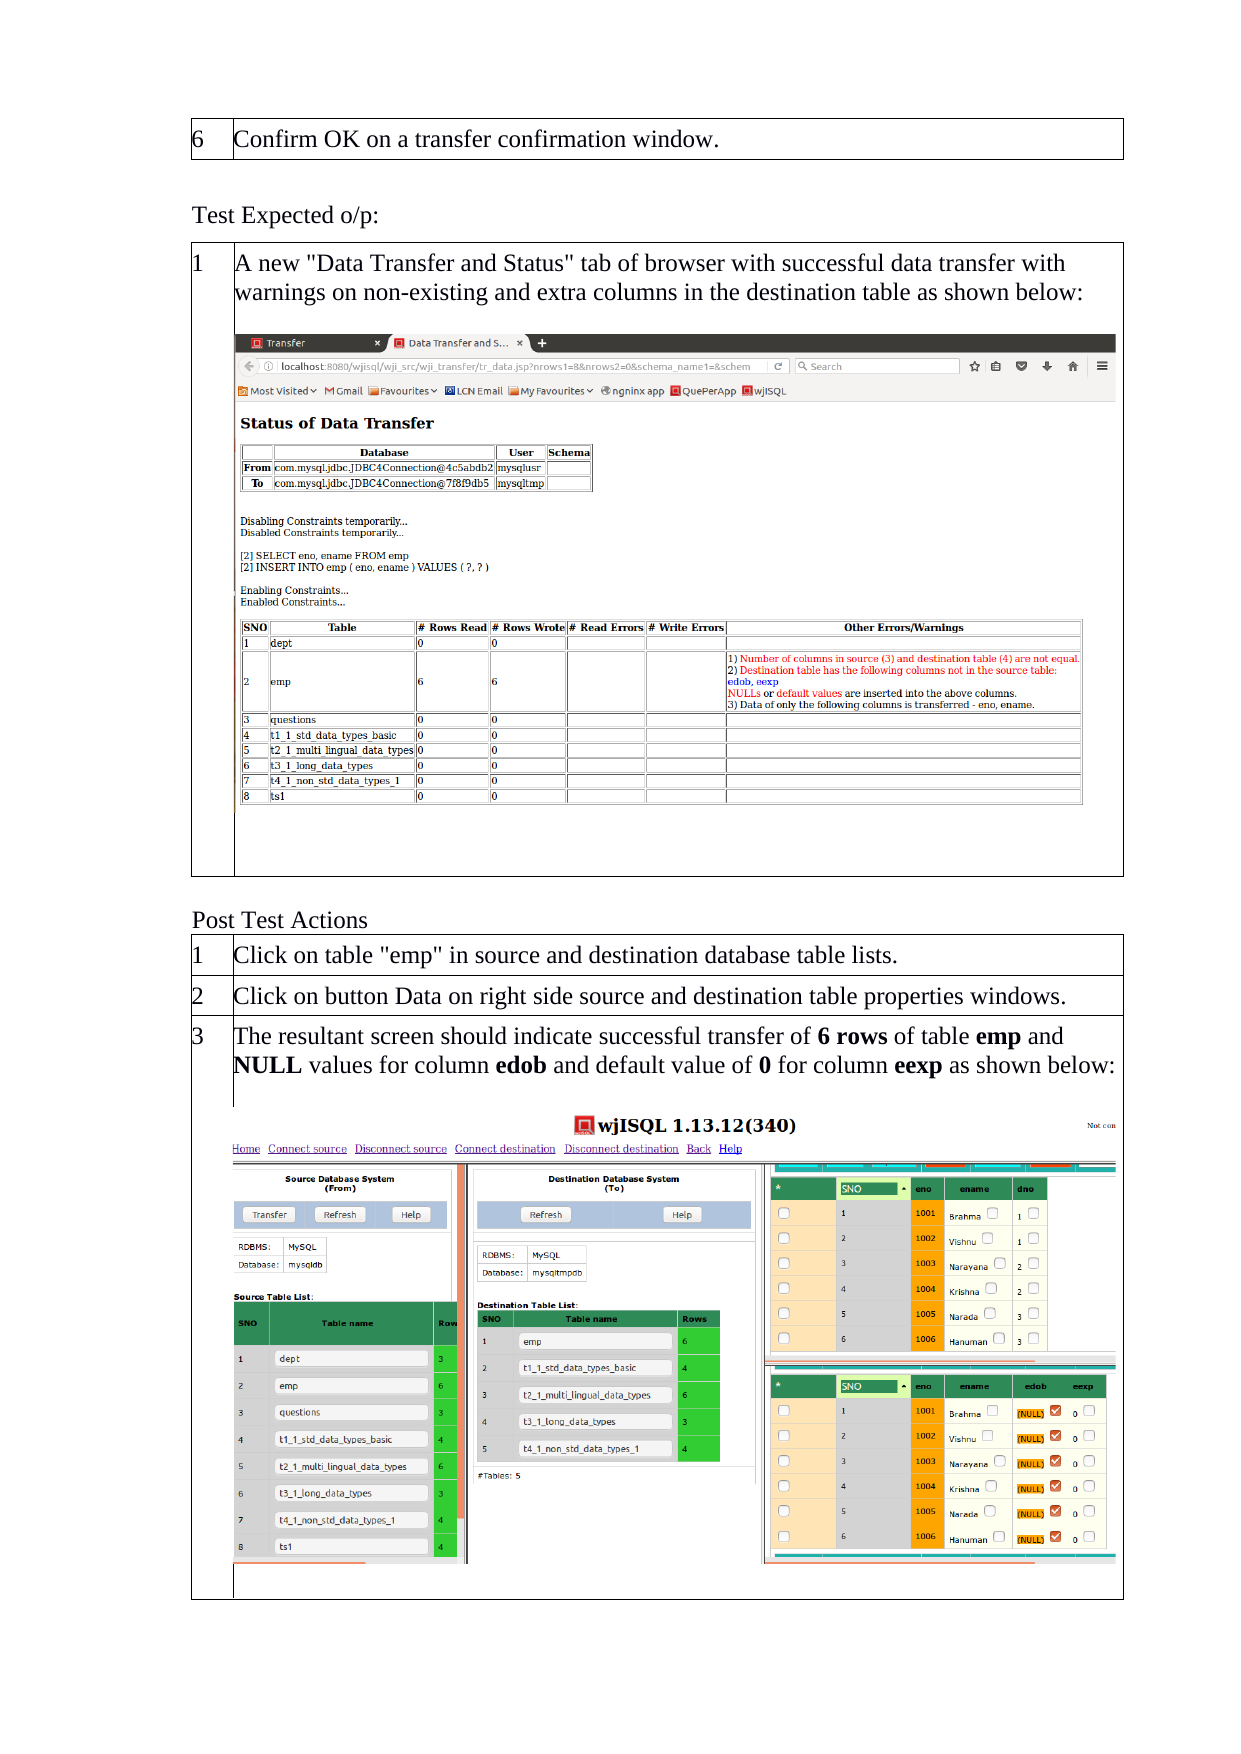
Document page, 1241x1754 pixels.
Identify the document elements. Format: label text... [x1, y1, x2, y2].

picture [233, 334, 1116, 813]
table_cell The resultant screen should indicate successful transfer of 6 rows of table emp and NULL values for column edob and default value of 0 for column eexp as shown below: [234, 1016, 1123, 1598]
table_header 1 [192, 243, 234, 876]
table_cell Confirm OK on a transfer confirmation window. [234, 119, 1123, 159]
table_cell 3 [192, 1016, 233, 1598]
text Post Test Actions [118, 905, 1122, 934]
table_cell Click on button Data on right side source and destination table properties windows. [234, 976, 1123, 1015]
table_cell 2 [192, 976, 233, 1015]
table_header A new "Data Transfer and Status" tab of browser with successful data transfer with warnings on non-existing and extra columns in the destination table as shown below: [235, 243, 1123, 876]
table_header Click on table "emp" in source and destination database table lists. [234, 935, 1123, 974]
table_header 1 [192, 935, 233, 974]
picture [232, 1107, 1116, 1564]
table_cell 6 [192, 119, 233, 159]
text Test Expected o/p: [118, 201, 1122, 229]
